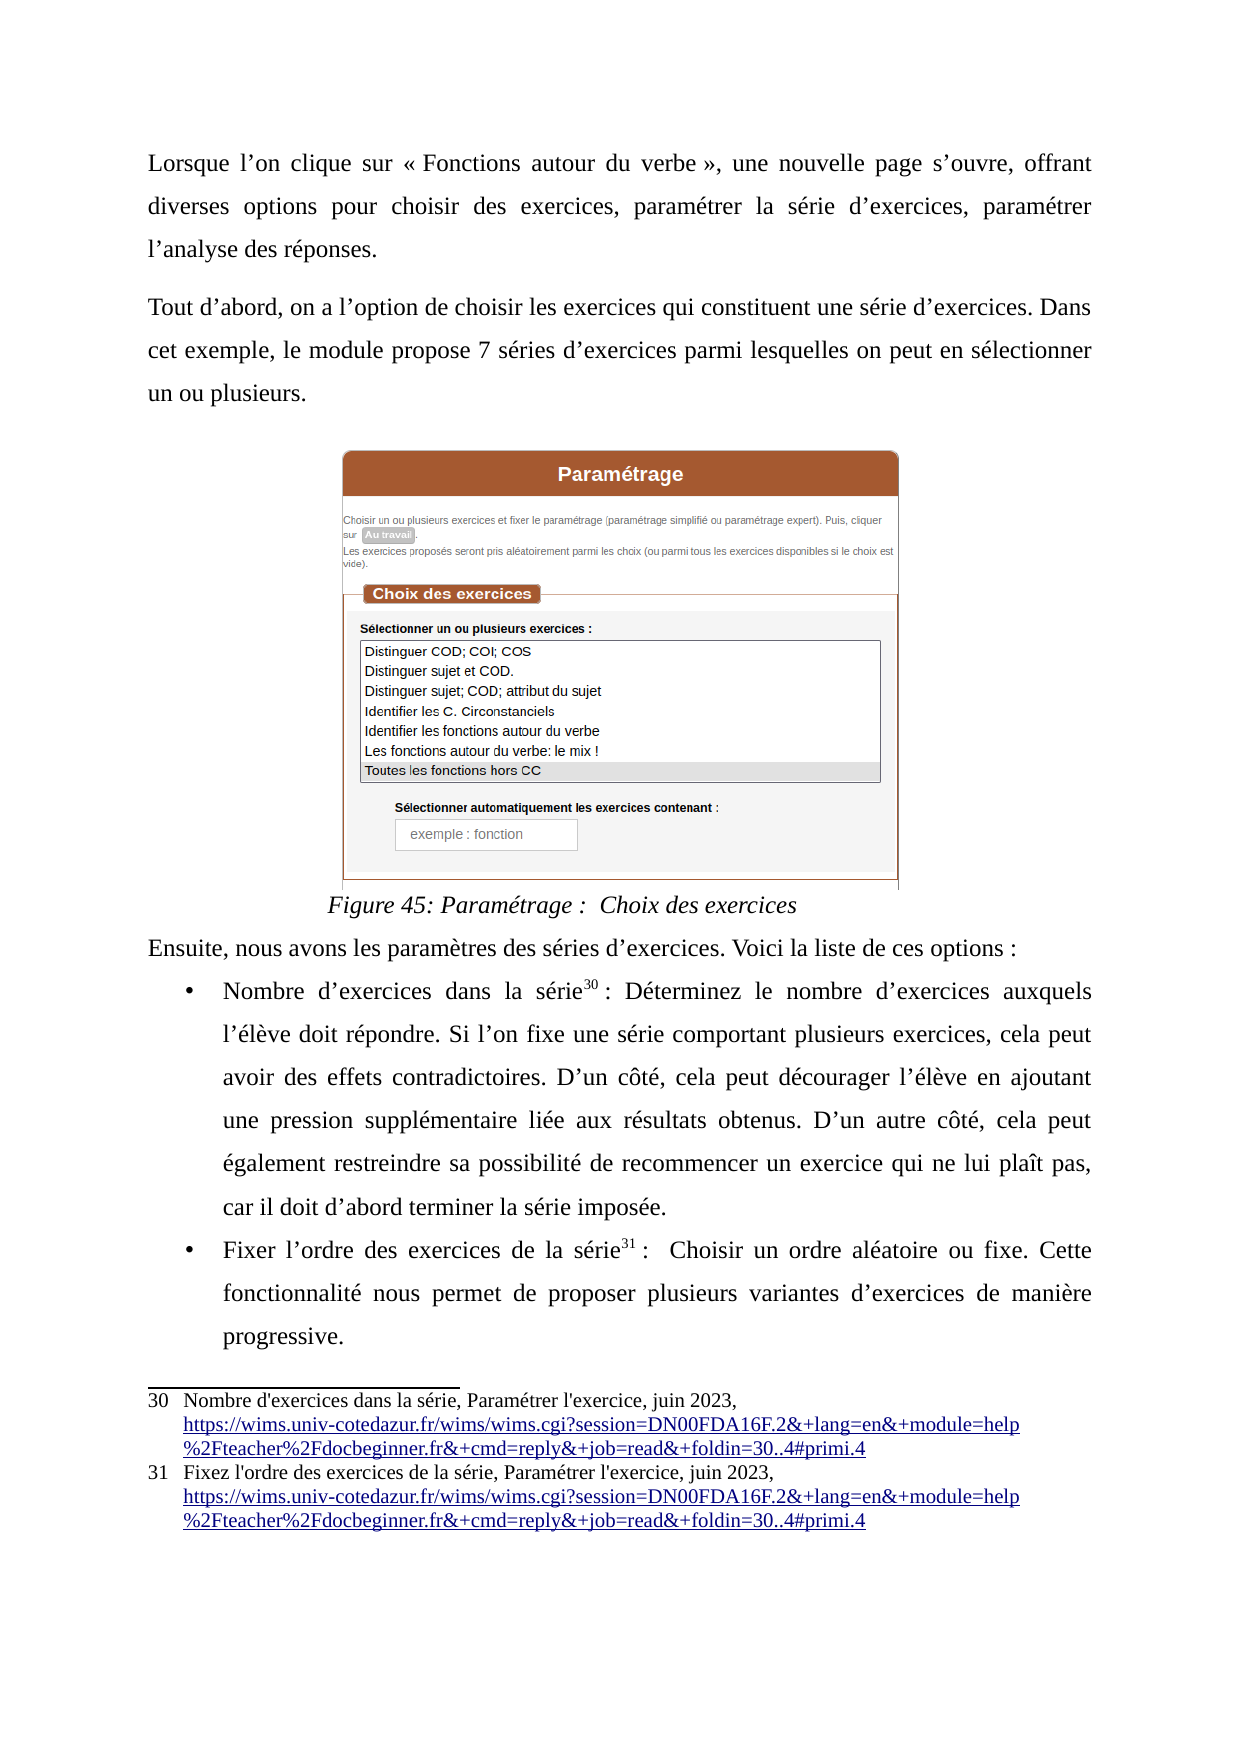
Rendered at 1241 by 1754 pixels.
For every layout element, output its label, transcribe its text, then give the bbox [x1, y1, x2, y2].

text Figure 39: Paramétrage : Choix des exercices [327, 890, 913, 918]
list Nombre d’exercices dans la série : Déterminez le nombre d’exercices auxquels l’élève doit répondre. Si l’on fixe une série comportant plusieurs exercices, cela peut avoir des effets contradictoires. D’un côté, cela peut décourager l’élève en ajoutant une pression supplémentaire liée aux résultats obtenus. D’un autre côté, cela peut également restreindre sa possibilité de recommencer un exercice qui ne lui plaît pas, car il doit d’abord terminer la série imposée. [185, 976, 1092, 1220]
text Tout d’abord, on a l’option de choisir les exercices qui constituent une série d’exercices. Dans cet exemple, le module propose 7 séries d’exercices parmi lesquelles on peut en sélectionner un ou plusieurs. [148, 292, 1092, 407]
list Fixez l'ordre des exercices de la série, Paramétrer l'exercice, juin 2023, https://wims.univ-cotedazur.fr/wims/wims.cgi?session=DN00FDA16F.2&+lang=en&+module=help%2Fteacher%2Fdocbeginner.fr&+cmd=reply&+job=read&+foldin=30..4#primi.4 [148, 1460, 1092, 1532]
list Fixer l’ordre des exercices de la série : Choisir un ordre aléatoire ou fixe. Cette fonctionnalité nous permet de proposer plusieurs variantes d’exercices de manière progressive. [185, 1235, 1092, 1350]
text Ensuite, nous avons les paramètres des séries d’exercices. Voici la liste de ces options : [148, 436, 1092, 962]
text Lorsque l’on clique sur « Fonctions autour du verbe », une nouvelle page s’ouvre, offrant diverses options pour choisir des exercices, paramétrer la série d’exercices, paramétrer l’analyse des réponses. [148, 148, 1092, 263]
list Nombre d'exercices dans la série, Paramétrer l'exercice, juin 2023, https://wims.univ-cotedazur.fr/wims/wims.cgi?session=DN00FDA16F.2&+lang=en&+module=help%2Fteacher%2Fdocbeginner.fr&+cmd=reply&+job=read&+foldin=30..4#primi.4 [148, 1388, 1092, 1460]
picture [327, 448, 913, 890]
